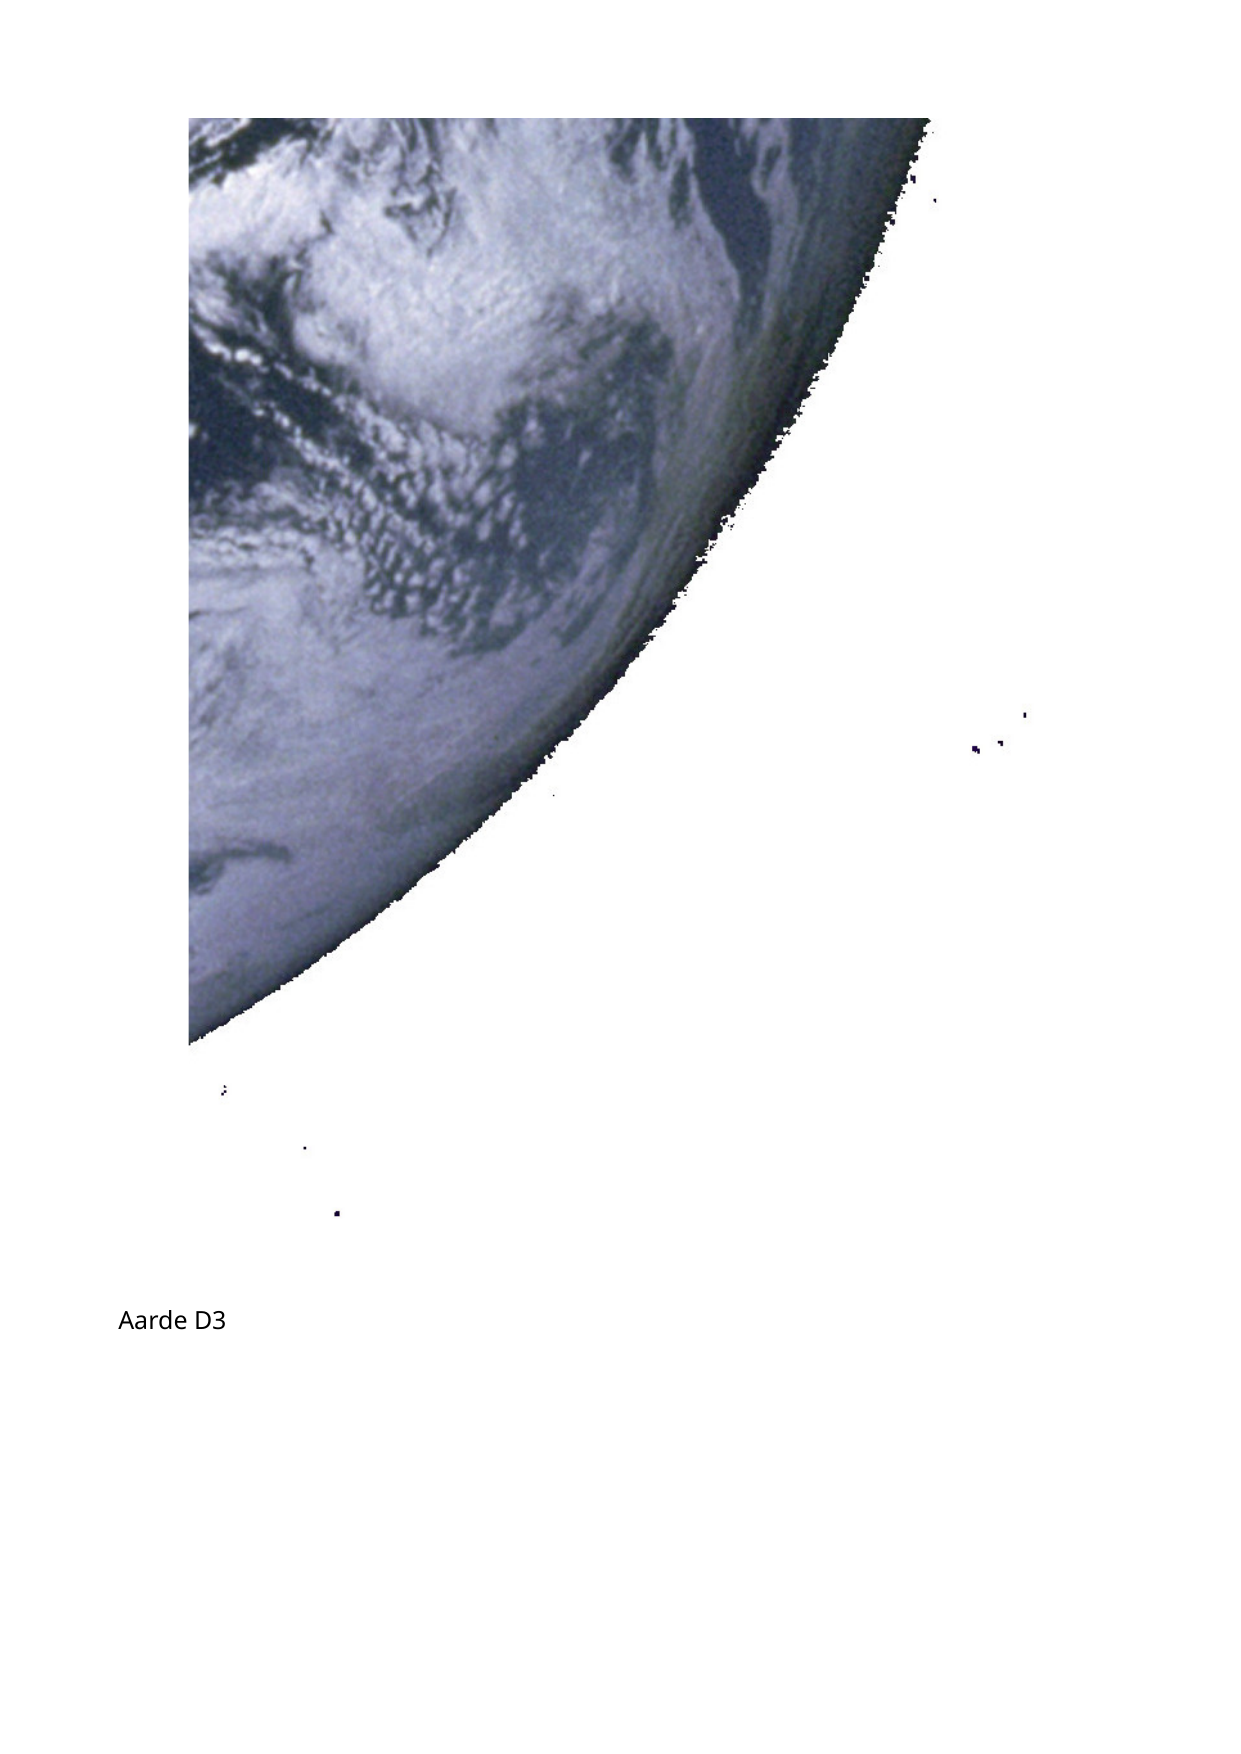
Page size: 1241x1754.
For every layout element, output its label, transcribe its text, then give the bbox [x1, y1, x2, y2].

text Aarde D3 [118, 1302, 1122, 1337]
picture [188, 118, 1052, 1269]
